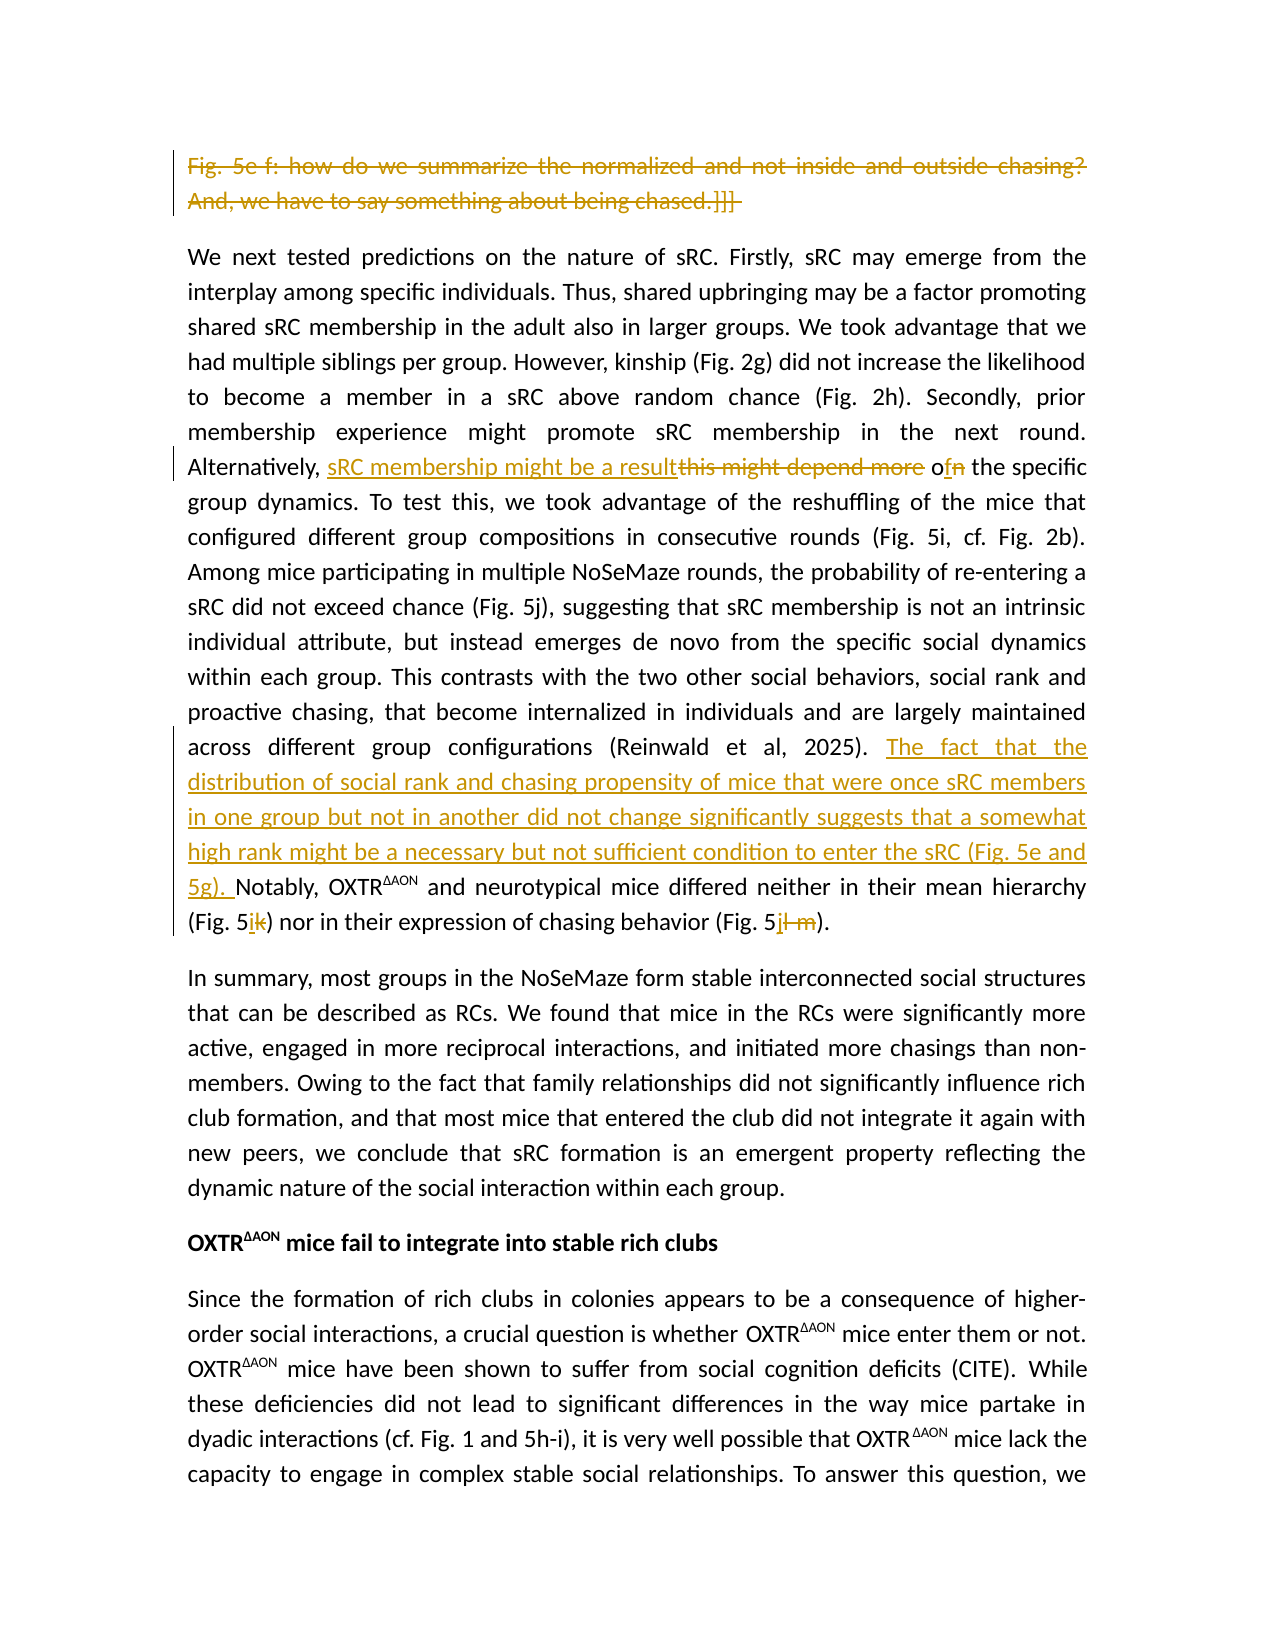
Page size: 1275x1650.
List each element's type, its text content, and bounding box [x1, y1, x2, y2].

text In summary, most groups in the NoSeMaze form stable interconnected social structures that can be described as RCs. We found that mice in the RCs were significantly more active, engaged in more reciprocal interactions, and initiated more chasings than non-members. Owing to the fact that family relationships did not significantly influence rich club formation, and that most mice that entered the club did not integrate it again with new peers, we conclude that sRC formation is an emergent property reflecting the dynamic nature of the social interaction within each group. [187, 962, 1087, 1202]
text We next tested predictions on the nature of sRC. Firstly, sRC may emerge from the interplay among specific individuals. Thus, shared upbringing may be a factor promoting shared sRC membership in the adult also in larger groups. We took advantage that we had multiple siblings per group. However, kinship (Fig. 2g) did not increase the likelihood to become a member in a sRC above random chance (Fig. 2h). Secondly, prior membership experience might promote sRC membership in the next round. Alternatively, sRC membership might be a result of the specific group dynamics. To test this, we took advantage of the reshuffling of the mice that configured different group compositions in consecutive rounds (Fig. 5i, cf. Fig. 2b). Among mice participating in multiple NoSeMaze rounds, the probability of re-entering a sRC did not exceed chance (Fig. 5j), suggesting that sRC membership is not an intrinsic individual attribute, but instead emerges de novo from the specific social dynamics within each group. This contrasts with the two other social behaviors, social rank and proactive chasing, that become internalized in individuals and are largely maintained across different group configurations (Reinwald et al, 2025). The fact that the distribution of social rank and chasing propensity of mice that were once sRC members [187, 241, 1087, 792]
text in one group but not in another did not change significantly suggests that a somewhat [187, 793, 1087, 827]
text 5g). Notably, OXTRΔAON and neurotypical mice differed neither in their mean hierarchy (Fig. 5i) nor in their expression of chasing behavior (Fig. 5j). [187, 863, 1087, 936]
text OXTRΔAON mice fail to integrate into stable rich clubs [187, 1227, 1087, 1258]
text high rank might be a necessary but not sufficient condition to enter the sRC (Fig. 5e and [187, 828, 1087, 862]
text Since the formation of rich clubs in colonies appears to be a consequence of higher-order social interactions, a crucial question is whether OXTRΔAON mice enter them or not. OXTRΔAON mice have been shown to suffer from social cognition deficits (CITE). While these deficiencies did not lead to significant differences in the way mice partake in dyadic interactions (cf. Fig. 1 and 5h-i), it is very well possible that OXTRΔAON mice lack the capacity to engage in complex stable social relationships. To answer this question, we [187, 1283, 1087, 1489]
text Rich club membership emerges from group-specific dynamics Stable RC membership came with differences in other social behaviors. In social rank networks derived from dyadic competitions in the tubes of the NoSeMaze (Fig. 5a, c.f. Reinwald et al., 2025), sRC members tended to occupy higher positions in the social hierarchy (Fig. 5b). The distribution of social ranks however had a large variance among sRC members, suggesting that high social rank might promote, but does not guarantee sRC membership. We also tested for proactive chasing of others through the tubes (Fig. 5c). sRC members initiated more chases than non-members (Fig. 5d). Notably, sRC members initiated on average 44% of their chasings towards other sRC members (fig. 5h), which is significantly higher than the ~25% expected by random chance (p-value 0.0014). [187, 167, 1087, 216]
